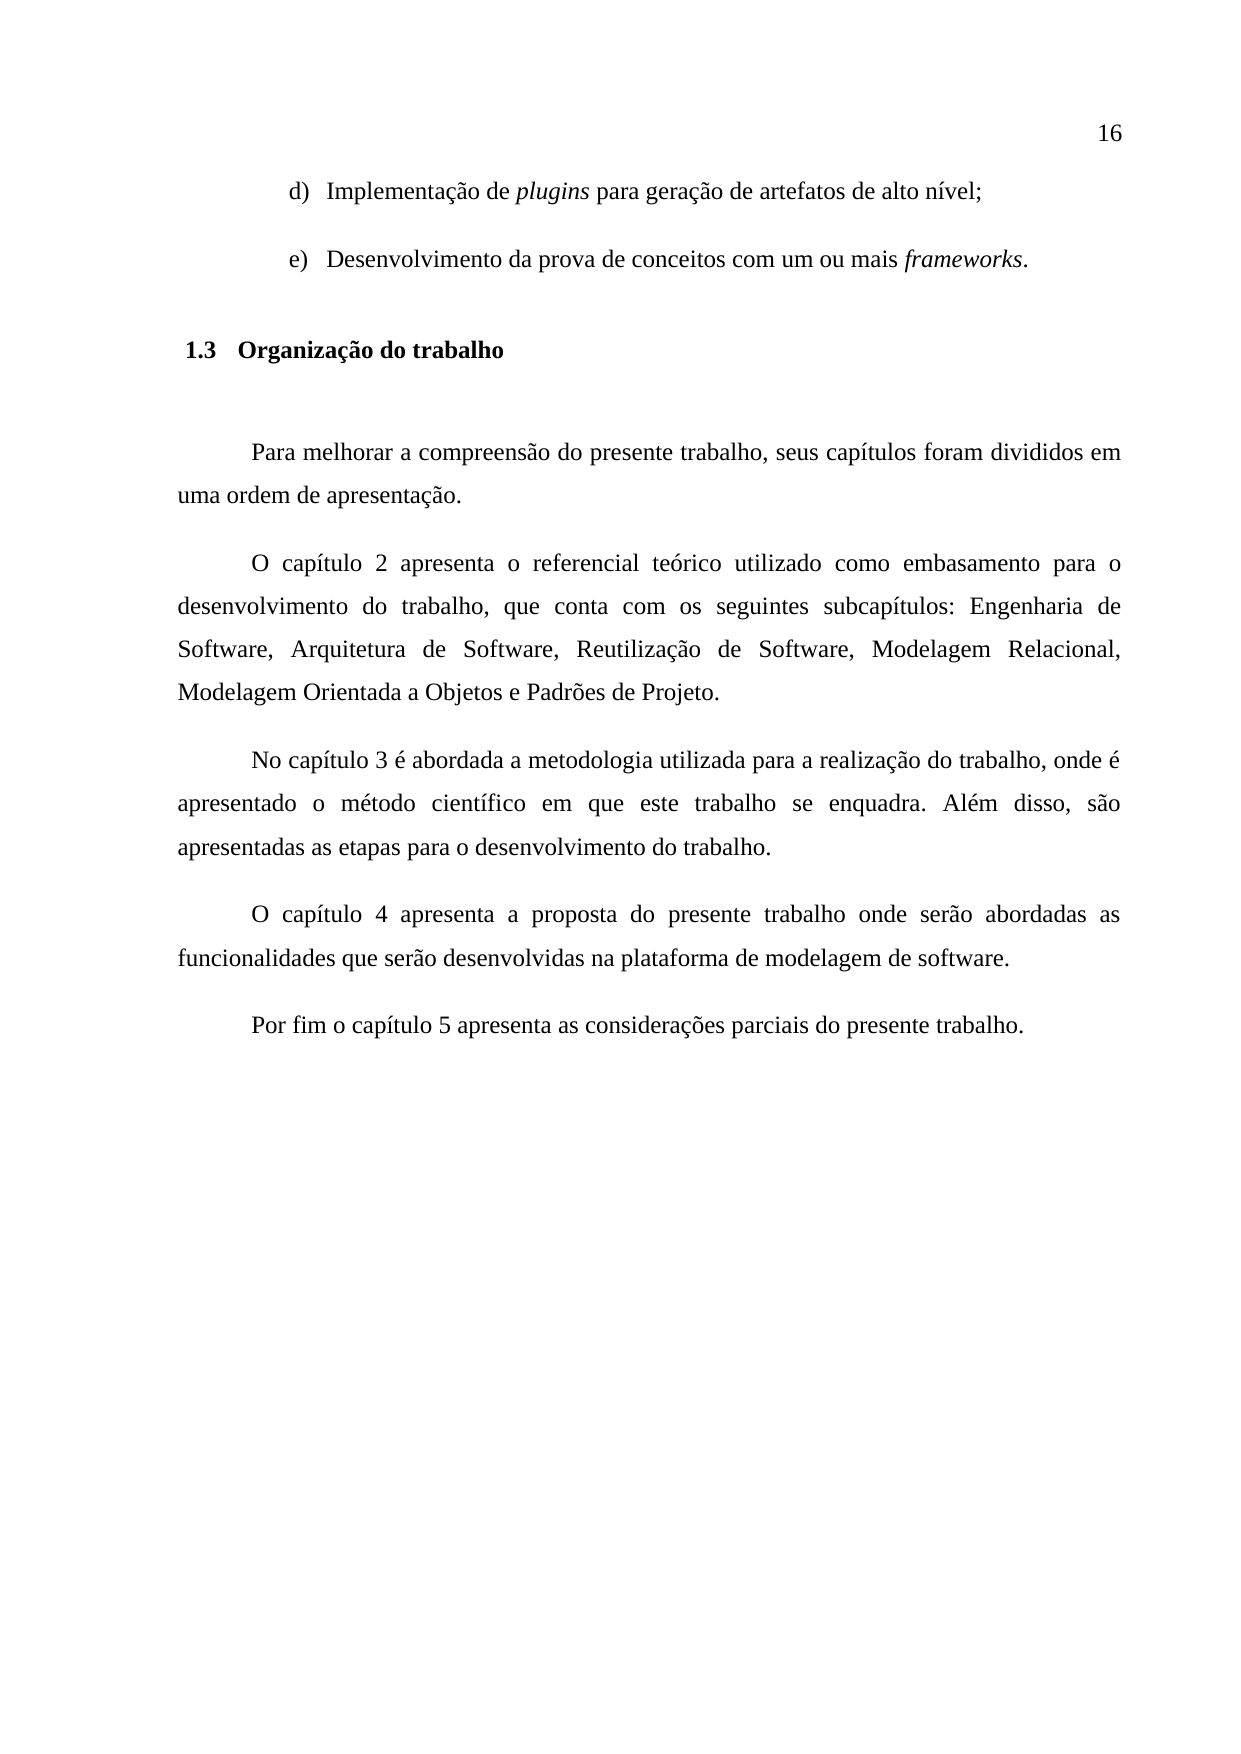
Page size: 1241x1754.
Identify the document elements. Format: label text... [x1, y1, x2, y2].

text Para melhorar a compreensão do presente trabalho, seus capítulos foram divididos em uma ordem de apresentação. [177, 437, 1122, 509]
text O capítulo 2 apresenta o referencial teórico utilizado como embasamento para o desenvolvimento do trabalho, que conta com os seguintes subcapítulos: Engenharia de Software, Arquitetura de Software, Reutilização de Software, Modelagem Relacional, Modelagem Orientada a Objetos e Padrões de Projeto. [177, 548, 1122, 706]
list Implementação de plugins para geração de artefatos de alto nível; [288, 176, 1122, 205]
list Organização do trabalho [185, 335, 1122, 364]
text No capítulo 3 é abordada a metodologia utilizada para a realização do trabalho, onde é apresentado o método científico em que este trabalho se enquadra. Além disso, são apresentadas as etapas para o desenvolvimento do trabalho. [177, 745, 1122, 860]
list Desenvolvimento da prova de conceitos com um ou mais frameworks. [288, 244, 1122, 273]
text O capítulo 4 apresenta a proposta do presente trabalho onde serão abordadas as funcionalidades que serão desenvolvidas na plataforma de modelagem de software. [177, 899, 1122, 971]
text Por fim o capítulo 5 apresenta as considerações parciais do presente trabalho. [177, 1011, 1122, 1039]
